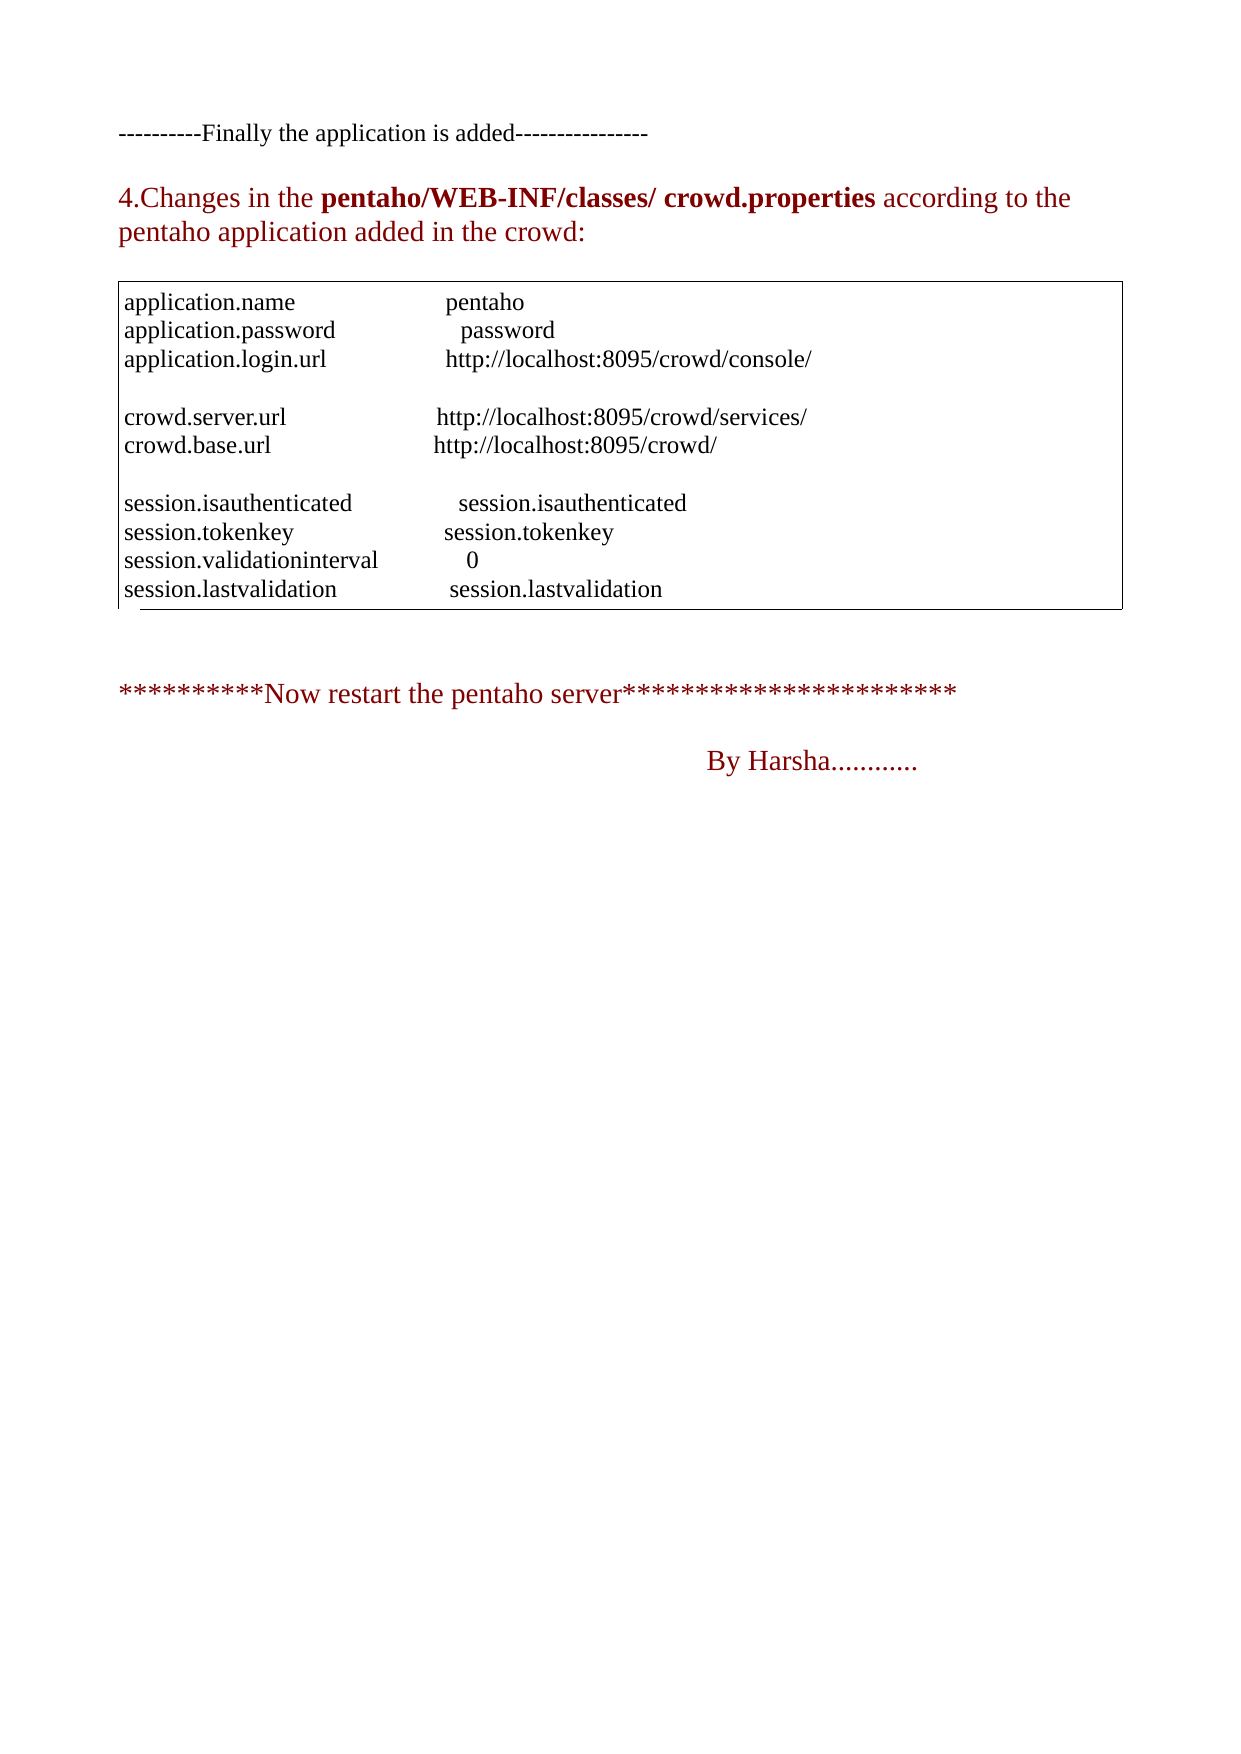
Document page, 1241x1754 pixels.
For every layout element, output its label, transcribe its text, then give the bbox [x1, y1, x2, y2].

text 4.Changes in the pentaho/WEB-INF/classes/ crowd.properties according to the pentaho application added in the crowd: [118, 180, 1122, 247]
text ----------Finally the application is added---------------- [118, 118, 1122, 147]
text **********Now restart the pentaho server*********************** [118, 676, 1122, 709]
text By Harsha............ [118, 743, 1122, 777]
table_header application.name pentaho application.password password application.login.url http://localhost:8095/crowd/console/ crowd.server.url http://localhost:8095/crowd/services/ crowd.base.url http://localhost:8095/crowd/ session.isauthenticated session.isauthenticated session.tokenkey session.tokenkey session.validationinterval 0 session.lastvalidation session.lastvalidation [119, 282, 1122, 609]
